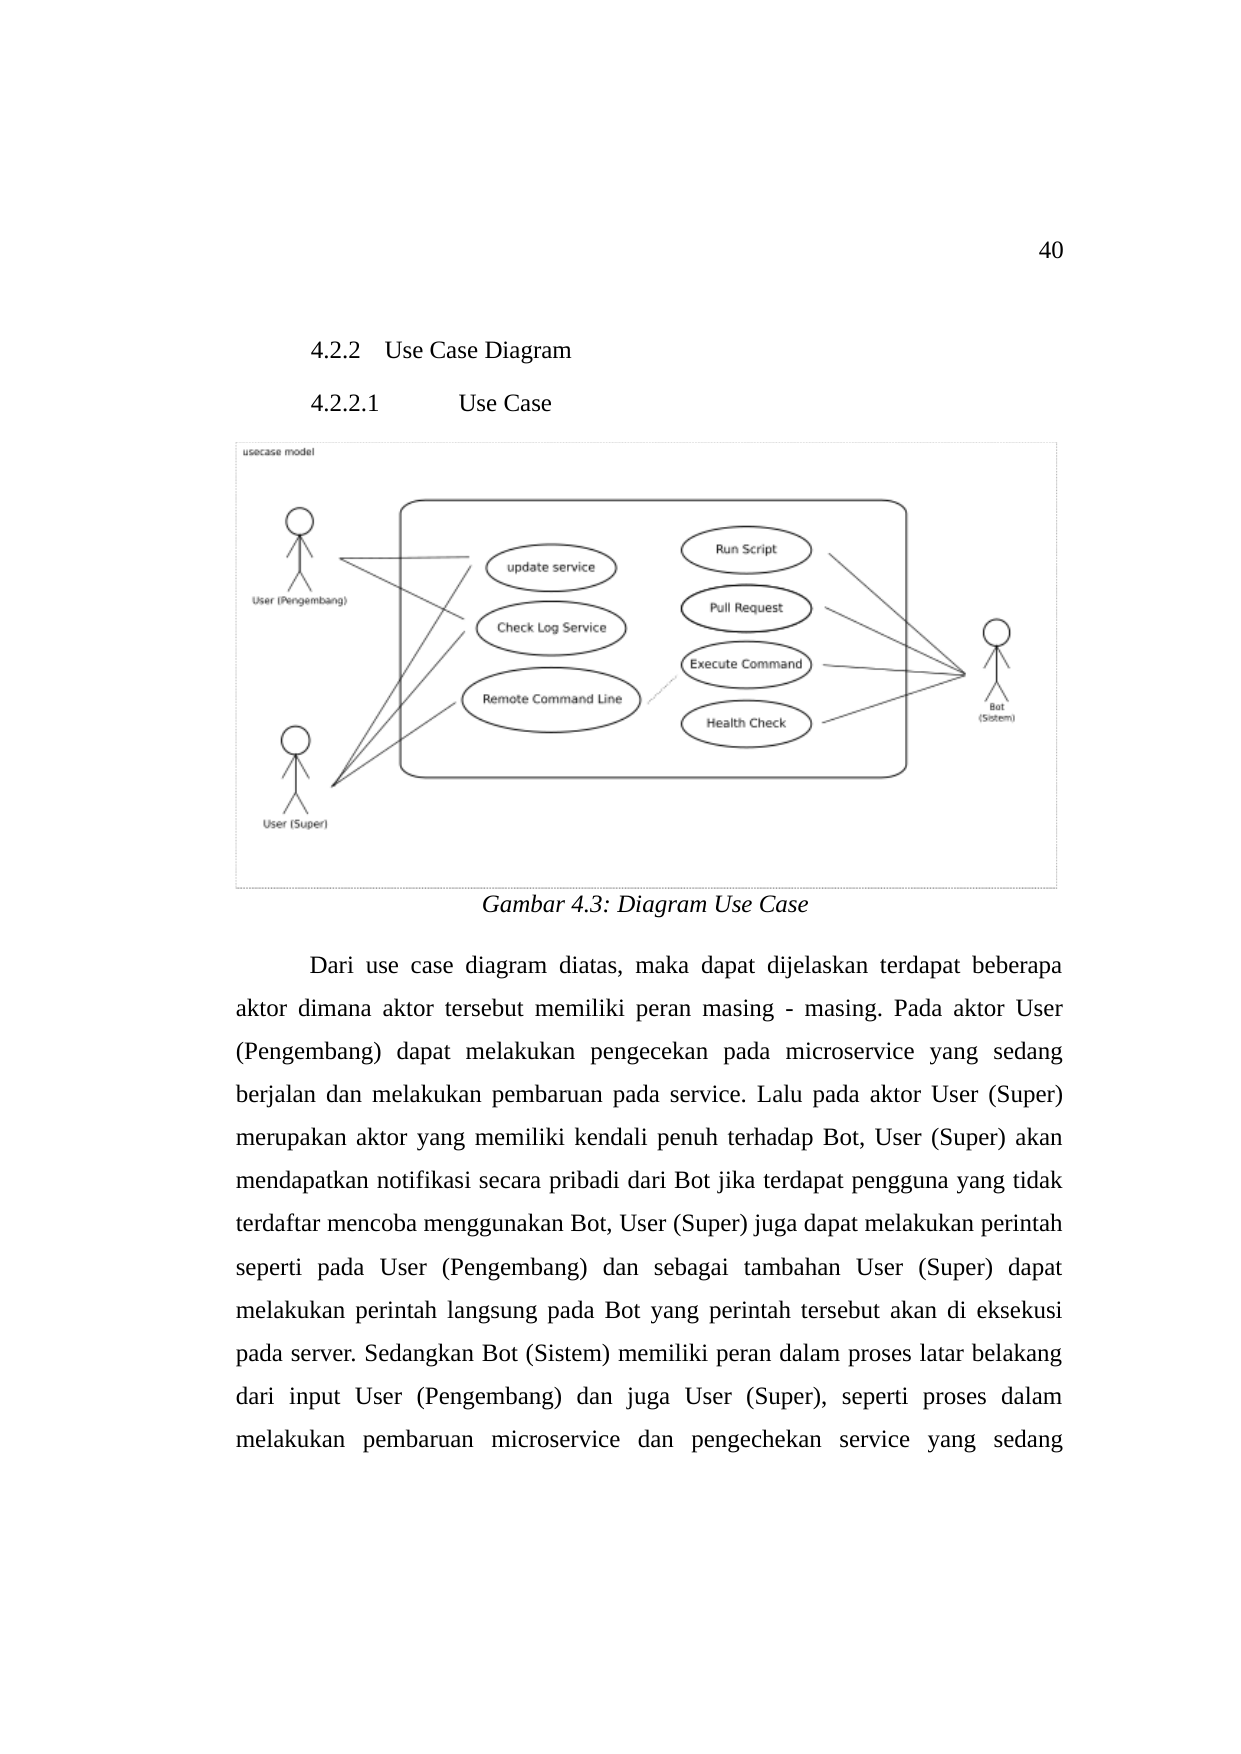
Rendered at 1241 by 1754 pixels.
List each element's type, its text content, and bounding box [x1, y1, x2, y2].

subtitle Use Case Diagram [311, 335, 1063, 364]
picture [235, 442, 1058, 889]
subtitle Use Case [311, 388, 1063, 417]
text Gambar 4.3: Diagram Use Case [236, 889, 1057, 917]
text Dari use case diagram diatas, maka dapat dijelaskan terdapat beberapa aktor dimana aktor tersebut memiliki peran masing - masing. Pada aktor User (Pengembang) dapat melakukan pengecekan pada microservice yang sedang berjalan dan melakukan pembaruan pada service. Lalu pada aktor User (Super) merupakan aktor yang memiliki kendali penuh terhadap Bot, User (Super) akan mendapatkan notifikasi secara pribadi dari Bot jika terdapat pengguna yang tidak terdaftar mencoba menggunakan Bot, User (Super) juga dapat melakukan perintah seperti pada User (Pengembang) dan sebagai tambahan User (Super) dapat melakukan perintah langsung pada Bot yang perintah tersebut akan di eksekusi pada server. Sedangkan Bot (Sistem) memiliki peran dalam proses latar belakang dari input User (Pengembang) dan juga User (Super), seperti proses dalam melakukan pembaruan microservice dan pengechekan service yang sedang [236, 950, 1063, 1453]
